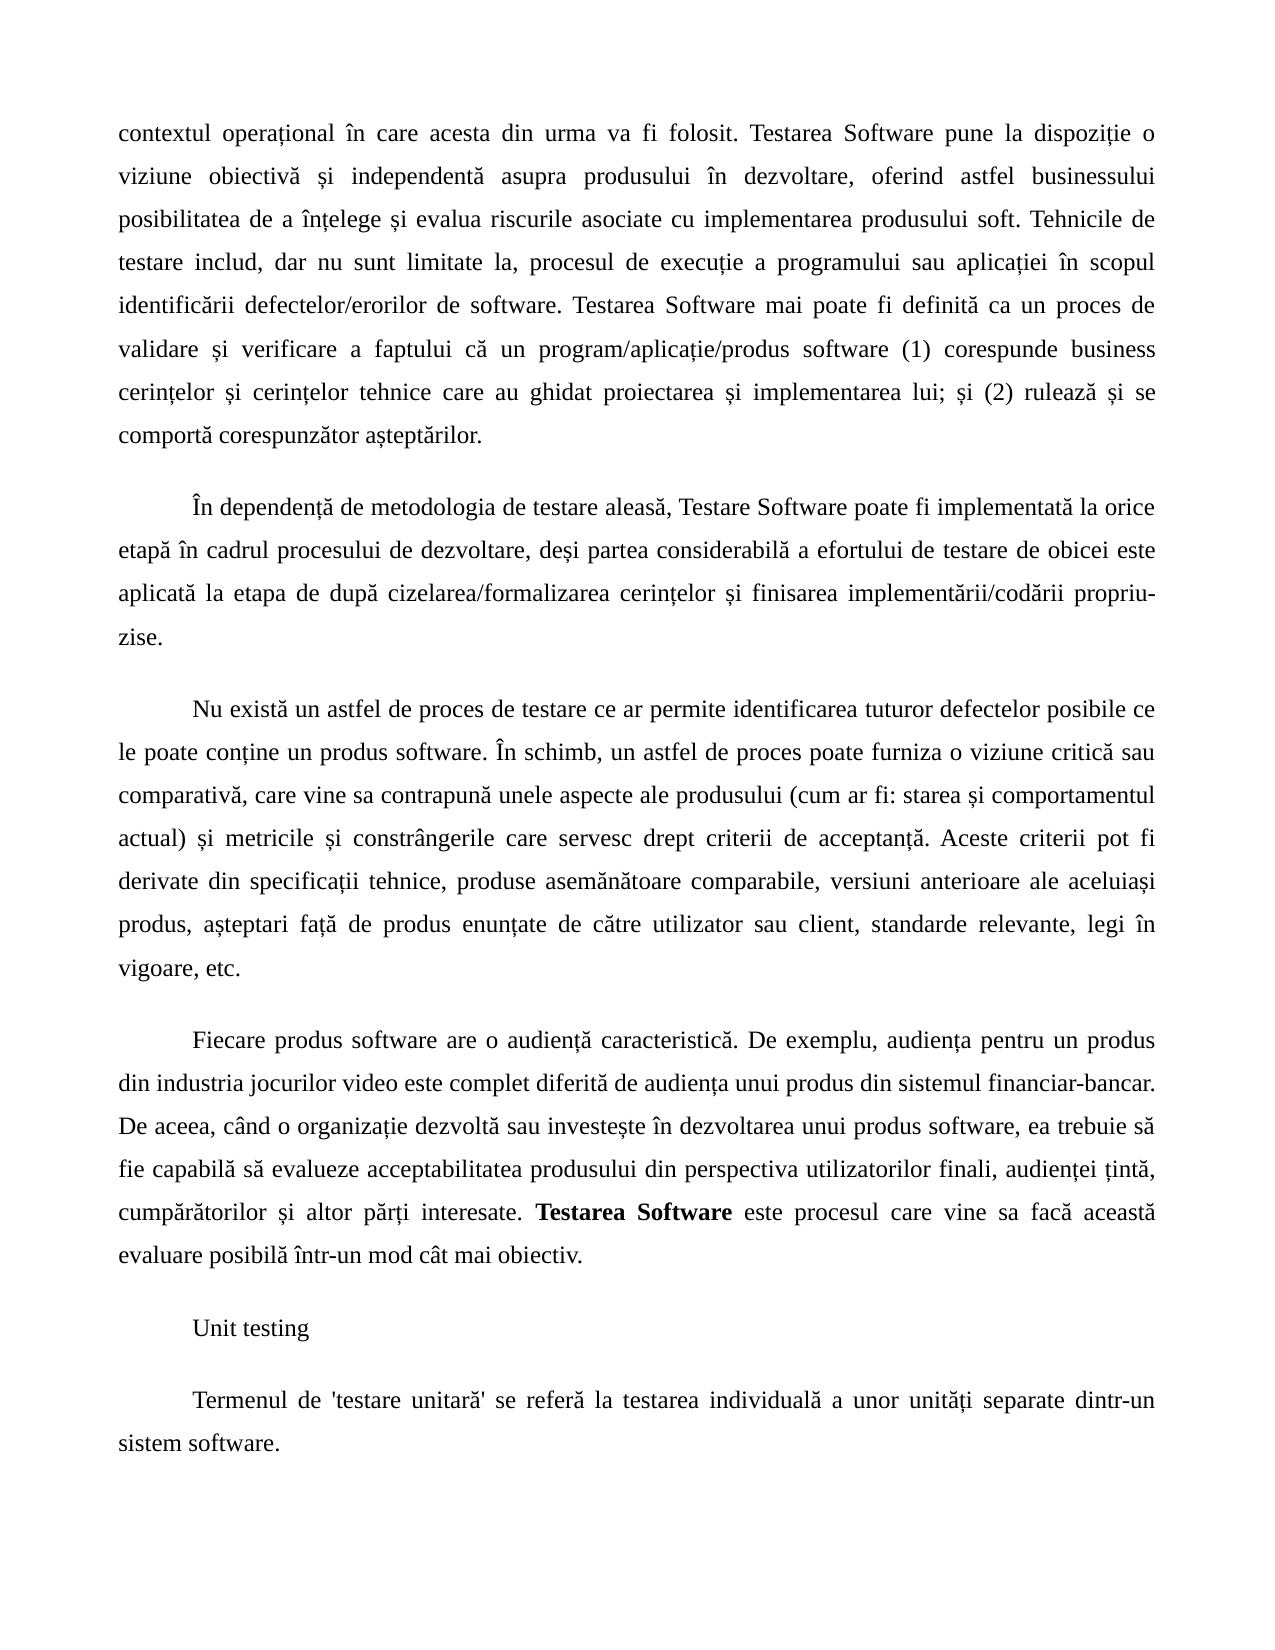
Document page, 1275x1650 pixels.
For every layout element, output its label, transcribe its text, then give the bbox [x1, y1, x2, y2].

text contextul operațional în care acesta din urma va fi folosit. Testarea Software pune la dispoziție o viziune obiectivă și independentă asupra produsului în dezvoltare, oferind astfel businessului posibilitatea de a înțelege și evalua riscurile asociate cu implementarea produsului soft. Tehnicile de testare includ, dar nu sunt limitate la, procesul de execuție a programului sau aplicației în scopul identificării defectelor/erorilor de software. Testarea Software mai poate fi definită ca un proces de validare și verificare a faptului că un program/aplicație/produs software (1) corespunde business cerințelor și cerințelor tehnice care au ghidat proiectarea și implementarea lui; și (2) rulează și se comportă corespunzător așteptărilor. [118, 118, 1157, 449]
text Termenul de 'testare unitară' se referă la testarea individuală a unor unități separate dintr-un sistem software. [118, 1385, 1157, 1457]
subtitle Unit testing [118, 1313, 1157, 1342]
text În dependență de metodologia de testare aleasă, Testare Software poate fi implementată la orice etapă în cadrul procesului de dezvoltare, deși partea considerabilă a efortului de testare de obicei este aplicată la etapa de după cizelarea/formalizarea cerințelor și finisarea implementării/codării propriu-zise. [118, 492, 1157, 650]
text Fiecare produs software are o audiență caracteristică. De exemplu, audiența pentru un produs din industria jocurilor video este complet diferită de audiența unui produs din sistemul financiar-bancar. De aceea, când o organizație dezvoltă sau investește în dezvoltarea unui produs software, ea trebuie să fie capabilă să evalueze acceptabilitatea produsului din perspectiva utilizatorilor finali, audienței țintă, cumpărătorilor și altor părți interesate. Testarea Software este procesul care vine sa facă această evaluare posibilă într-un mod cât mai obiectiv. [118, 1025, 1157, 1269]
text Nu există un astfel de proces de testare ce ar permite identificarea tuturor defectelor posibile ce le poate conține un produs software. În schimb, un astfel de proces poate furniza o viziune critică sau comparativă, care vine sa contrapună unele aspecte ale produsului (cum ar fi: starea și comportamentul actual) și metricile și constrângerile care servesc drept criterii de acceptanță. Aceste criterii pot fi derivate din specificații tehnice, produse asemănătoare comparabile, versiuni anterioare ale aceluiași produs, așteptari față de produs enunțate de către utilizator sau client, standarde relevante, legi în vigoare, etc. [118, 694, 1157, 981]
